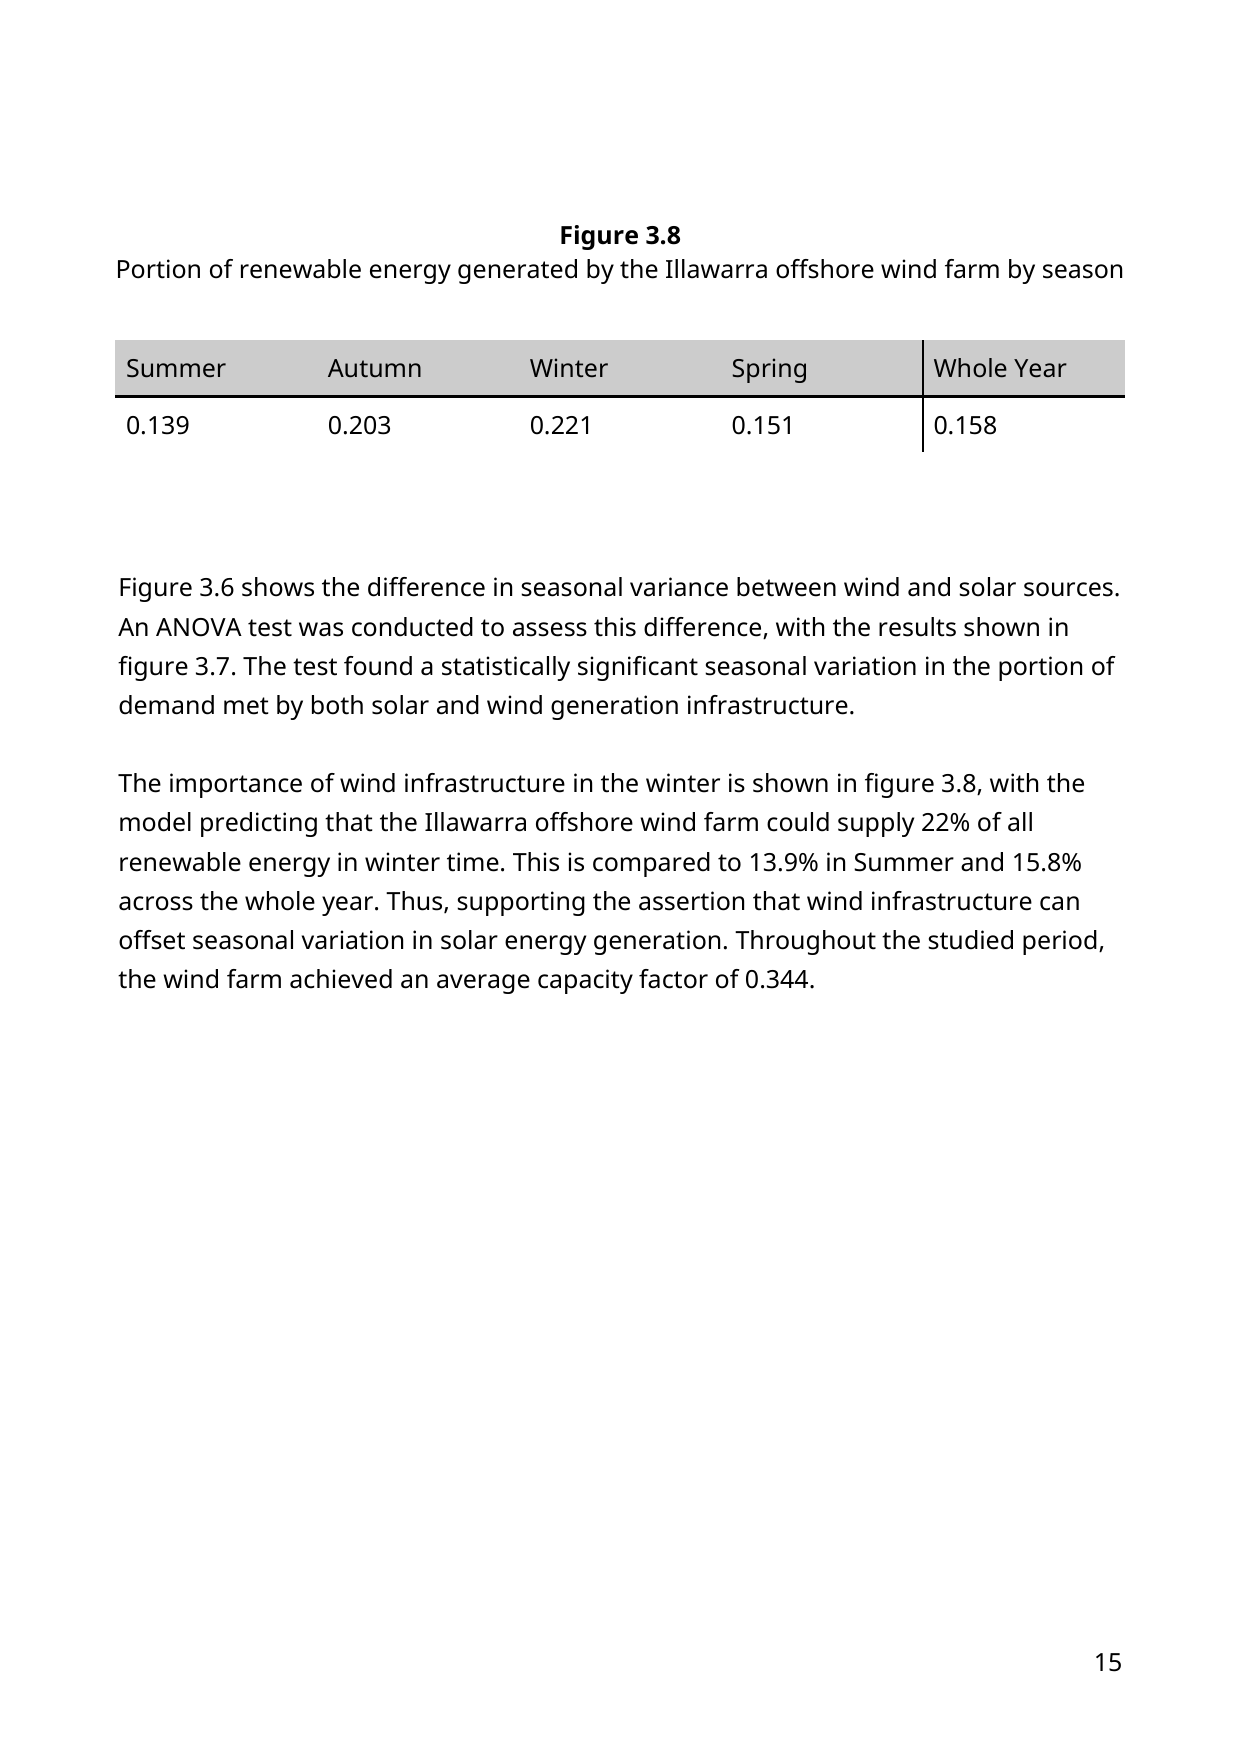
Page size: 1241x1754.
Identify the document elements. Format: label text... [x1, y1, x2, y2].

table_header Spring [721, 340, 922, 395]
table_header Autumn [317, 340, 519, 395]
table_cell 0.203 [317, 398, 519, 452]
table_header Summer [115, 340, 317, 395]
table_cell [101, 118, 1139, 207]
table_cell 0.151 [721, 398, 922, 452]
table_cell 0.158 [924, 398, 1125, 452]
text The importance of wind infrastructure in the winter is shown in figure 3.8, with the model predicting that the Illawarra offshore wind farm could supply 22% of all renewable energy in winter time. This is compared to 13.9% in Summer and 15.8% across the whole year. Thus, supporting the assertion that wind infrastructure can offset seasonal variation in solar energy generation. Throughout the studied period, the wind farm achieved an average capacity factor of 0.344. [118, 766, 1122, 996]
table_cell [101, 296, 1139, 531]
text Figure 3.6 shows the difference in seasonal variance between wind and solar sources. An ANOVA test was conducted to assess this difference, with the results shown in figure 3.7. The test found a statistically significant seasonal variation in the portion of demand met by both solar and wind generation infrastructure. [118, 570, 1122, 722]
table_cell 0.221 [519, 398, 721, 452]
table_cell 0.139 [115, 398, 317, 452]
table_cell Figure 3.8 Portion of renewable energy generated by the Illawarra offshore wind farm by season [101, 207, 1139, 296]
table_header Winter [519, 340, 721, 395]
table_header Whole Year [924, 340, 1125, 395]
